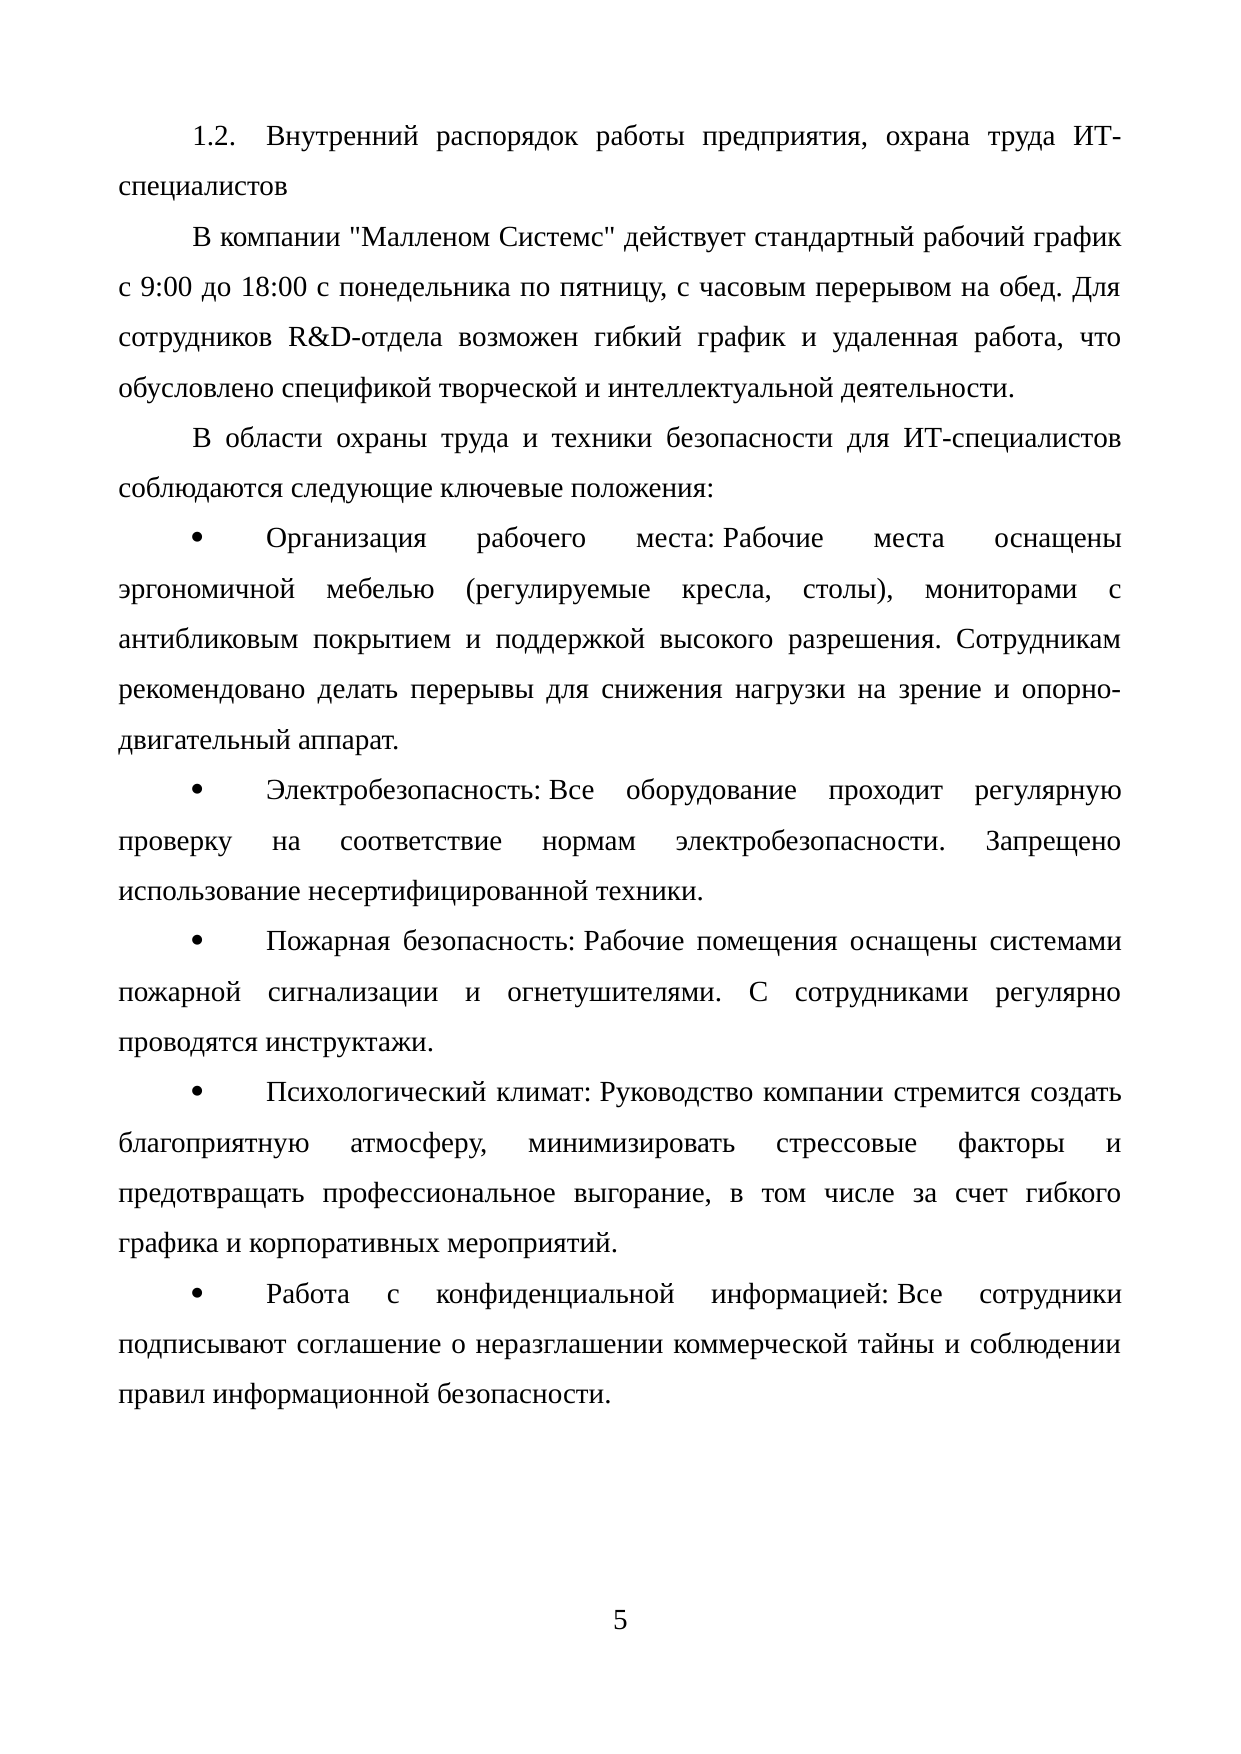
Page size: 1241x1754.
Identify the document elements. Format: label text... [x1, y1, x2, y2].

list Электробезопасность: Все оборудование проходит регулярную проверку на соответствие нормам электробезопасности. Запрещено использование несертифицированной техники. [118, 772, 1122, 907]
list Организация рабочего места: Рабочие места оснащены эргономичной мебелью (регулируемые кресла, столы), мониторами с антибликовым покрытием и поддержкой высокого разрешения. Сотрудникам рекомендовано делать перерывы для снижения нагрузки на зрение и опорно-двигательный аппарат. [118, 521, 1122, 756]
list Работа с конфиденциальной информацией: Все сотрудники подписывают соглашение о неразглашении коммерческой тайны и соблюдении правил информационной безопасности. [118, 1276, 1122, 1410]
text В компании "Малленом Системс" действует стандартный рабочий график с 9:00 до 18:00 с понедельника по пятницу, с часовым перерывом на обед. Для сотрудников R&D-отдела возможен гибкий график и удаленная работа, что обусловлено спецификой творческой и интеллектуальной деятельности. [118, 219, 1122, 403]
list Психологический климат: Руководство компании стремится создать благоприятную атмосферу, минимизировать стрессовые факторы и предотвращать профессиональное выгорание, в том числе за счет гибкого графика и корпоративных мероприятий. [118, 1074, 1122, 1259]
list Пожарная безопасность: Рабочие помещения оснащены системами пожарной сигнализации и огнетушителями. С сотрудниками регулярно проводятся инструктажи. [118, 923, 1122, 1058]
text В области охраны труда и техники безопасности для ИТ-специалистов соблюдаются следующие ключевые положения: [118, 420, 1122, 504]
subtitle Внутренний распорядок работы предприятия, охрана труда ИТ-специалистов [118, 118, 1122, 202]
